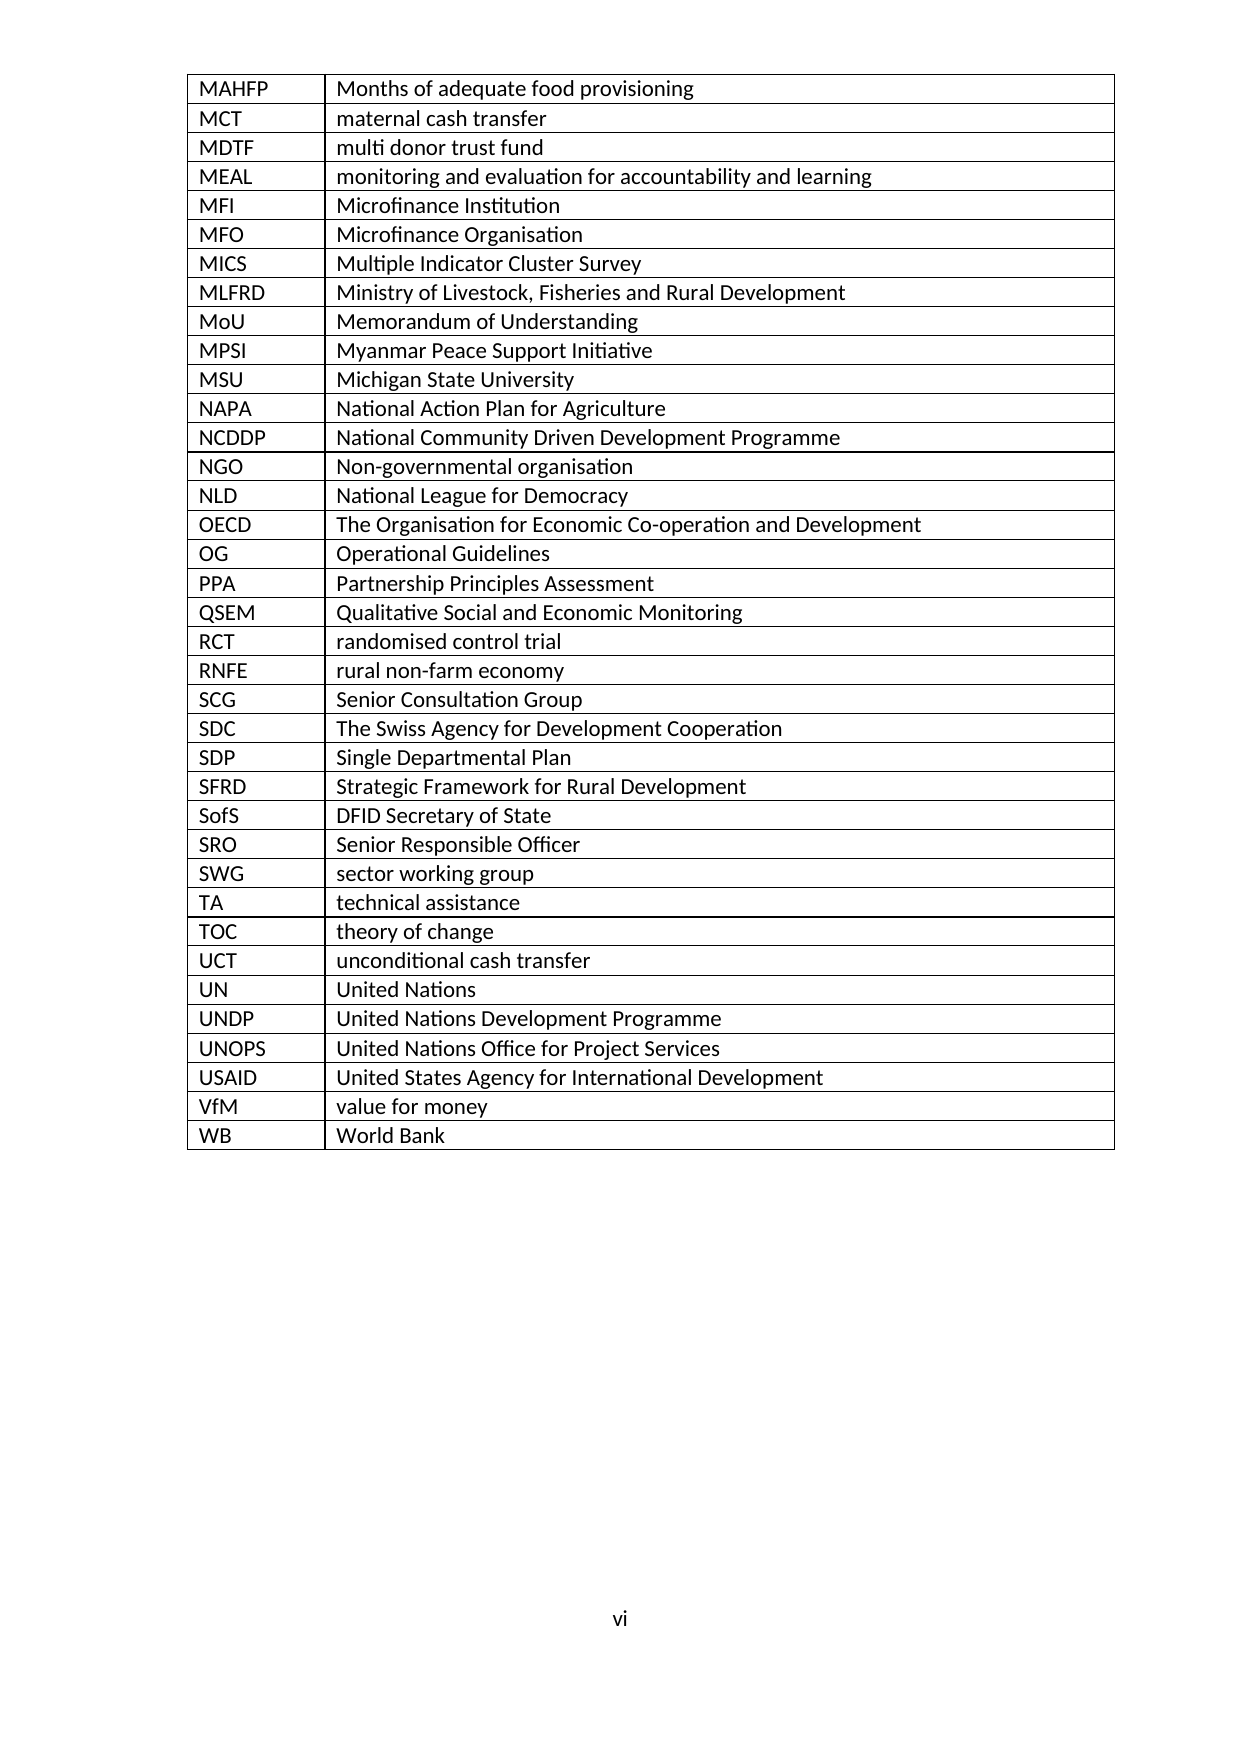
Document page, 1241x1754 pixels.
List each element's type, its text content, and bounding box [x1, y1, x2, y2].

table_cell MSU [188, 365, 324, 393]
table_cell NGO [188, 453, 324, 480]
table_cell World Bank [326, 1121, 1114, 1149]
table_cell MICS [188, 249, 324, 277]
table_cell UN [188, 976, 324, 1003]
table_cell NAPA [188, 394, 324, 422]
table_cell Senior Responsible Officer [326, 830, 1114, 858]
table_cell theory of change [326, 918, 1114, 945]
table_cell United Nations [326, 976, 1114, 1003]
table_cell OECD [188, 511, 324, 538]
table_cell SWG [188, 859, 324, 887]
table_cell PPA [188, 569, 324, 597]
table_cell Multiple Indicator Cluster Survey [326, 249, 1114, 277]
table_cell MCT [188, 104, 324, 132]
table_cell TOC [188, 918, 324, 945]
table_cell sector working group [326, 859, 1114, 887]
table_cell The Organisation for Economic Co-operation and Development [326, 511, 1114, 538]
table_cell Months of adequate food provisioning [326, 75, 1114, 103]
table_cell UCT [188, 946, 324, 974]
table_cell DFID Secretary of State [326, 801, 1114, 829]
table_cell RCT [188, 627, 324, 655]
table_cell Non-governmental organisation [326, 453, 1114, 480]
table_cell TA [188, 888, 324, 916]
table_cell OG [188, 540, 324, 568]
table_cell National Action Plan for Agriculture [326, 394, 1114, 422]
table_cell SDC [188, 714, 324, 742]
table_cell MoU [188, 307, 324, 335]
table_cell MFO [188, 220, 324, 248]
table_cell MPSI [188, 336, 324, 364]
table_cell SCG [188, 685, 324, 713]
table_cell SRO [188, 830, 324, 858]
table_cell QSEM [188, 598, 324, 626]
table_cell randomised control trial [326, 627, 1114, 655]
table_cell UNDP [188, 1005, 324, 1033]
table_cell Microfinance Institution [326, 191, 1114, 219]
table_cell MDTF [188, 133, 324, 161]
table_cell MEAL [188, 162, 324, 190]
table_cell The Swiss Agency for Development Cooperation [326, 714, 1114, 742]
table_cell UNOPS [188, 1034, 324, 1062]
table_cell unconditional cash transfer [326, 946, 1114, 974]
table_cell multi donor trust fund [326, 133, 1114, 161]
table_cell United States Agency for International Development [326, 1063, 1114, 1091]
table_cell United Nations Office for Project Services [326, 1034, 1114, 1062]
table_cell value for money [326, 1092, 1114, 1120]
table_cell Memorandum of Understanding [326, 307, 1114, 335]
table_cell NLD [188, 481, 324, 509]
table_cell SDP [188, 743, 324, 771]
table_cell WB [188, 1121, 324, 1149]
table_cell VfM [188, 1092, 324, 1120]
table_cell Ministry of Livestock, Fisheries and Rural Development [326, 278, 1114, 306]
table_cell Michigan State University [326, 365, 1114, 393]
table_cell monitoring and evaluation for accountability and learning [326, 162, 1114, 190]
table_cell SFRD [188, 772, 324, 800]
table_cell National Community Driven Development Programme [326, 423, 1114, 451]
table_cell Myanmar Peace Support Initiative [326, 336, 1114, 364]
table_cell MLFRD [188, 278, 324, 306]
table_cell Senior Consultation Group [326, 685, 1114, 713]
table_cell USAID [188, 1063, 324, 1091]
table_cell maternal cash transfer [326, 104, 1114, 132]
table_cell Single Departmental Plan [326, 743, 1114, 771]
table_cell Operational Guidelines [326, 540, 1114, 568]
table_cell Strategic Framework for Rural Development [326, 772, 1114, 800]
table_cell Qualitative Social and Economic Monitoring [326, 598, 1114, 626]
table_cell NCDDP [188, 423, 324, 451]
table_cell Microfinance Organisation [326, 220, 1114, 248]
table_cell technical assistance [326, 888, 1114, 916]
table_cell MFI [188, 191, 324, 219]
table_cell SofS [188, 801, 324, 829]
table_cell rural non-farm economy [326, 656, 1114, 684]
table_cell Partnership Principles Assessment [326, 569, 1114, 597]
table_cell RNFE [188, 656, 324, 684]
table_cell National League for Democracy [326, 481, 1114, 509]
table_cell MAHFP [188, 75, 324, 103]
table_cell United Nations Development Programme [326, 1005, 1114, 1033]
